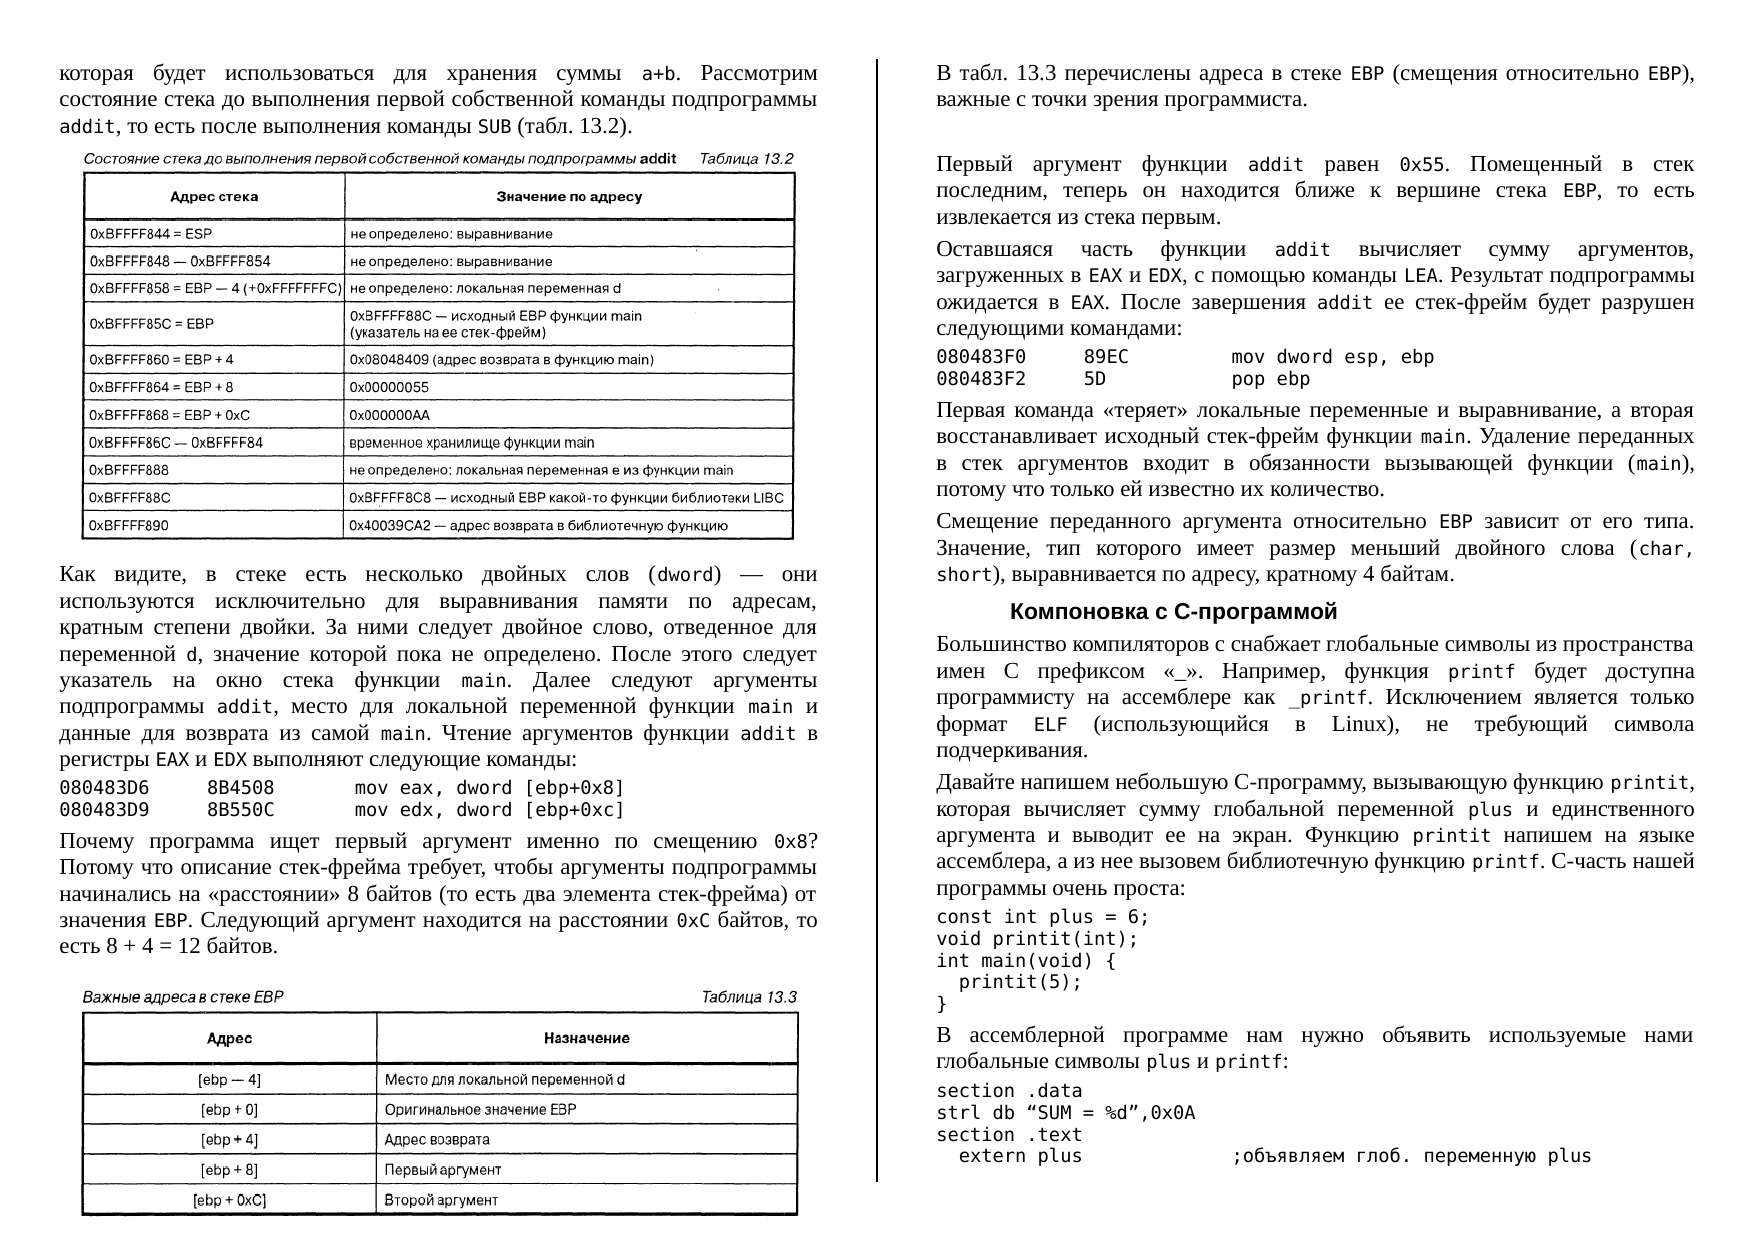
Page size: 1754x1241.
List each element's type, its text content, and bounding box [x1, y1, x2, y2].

text const int plus = 6; [936, 906, 1695, 928]
text 080483F2 5D pop ebp [936, 368, 1695, 390]
text strl db “SUM = %d”,0x0A [936, 1102, 1695, 1124]
text Почему программа ищет первый аргумент именно по смещению 0x8? Потому что описание стек-фрейма требует, чтобы аргументы подпрограммы начинались на «расстоянии» 8 байтов (то есть два элемента стек-фрейма) от значения ЕВР. Следующий аргумент находится на расстоянии 0хС байтов, то есть 8 + 4 = 12 байтов. [59, 827, 818, 959]
text section .data [936, 1080, 1695, 1102]
text } [936, 993, 1695, 1015]
text Компоновка с С-программой [936, 598, 1695, 624]
text Первый аргумент функции addit равен 0x55. Помещенный в стек последним, теперь он находится ближе к вершине стека ЕВР, то есть извлекается из стека первым. [936, 150, 1695, 229]
text которая будет использоваться для хранения суммы a+b. Рассмотрим состояние стека до выполнения первой собственной команды подпрограммы addit, то есть после выполнения команды SUB (табл. 13.2). [59, 59, 818, 138]
text section .text [936, 1124, 1695, 1146]
text 080483D9 8В550С mov edx, dword [ebp+0xc] [59, 799, 818, 821]
text Давайте напишем небольшую С-программу, вызывающую функцию printit, которая вычисляет сумму глобальной переменной plus и единственного аргумента и выводит ее на экран. Функцию printit напишем на языке ассемблера, а из нее вызовем библиотечную функцию printf. С-часть нашей программы очень проста: [936, 768, 1695, 900]
text Как видите, в стеке есть несколько двойных слов (dword) — они используются исключительно для выравнивания памяти по адресам, кратным степени двойки. За ними следует двойное слово, отведенное для переменной d, значение которой пока не определено. После этого следует указатель на окно стека функции main. Далее следуют аргументы подпрограммы addit, место для локальной переменной функции main и данные для возврата из самой main. Чтение аргументов функции addit в регистры ЕАХ и EDX выполняют следующие команды: [59, 144, 818, 771]
text Оставшаяся часть функции addit вычисляет сумму аргументов, загруженных в ЕАХ и EDX, с помощью команды LEA. Результат подпрограммы ожидается в ЕАХ. После завершения addit ее стек-фрейм будет разрушен следующими командами: [936, 235, 1695, 340]
text 080483F0 89ЕС mov dword esp, ebp [936, 346, 1695, 368]
text В ассемблерной программе нам нужно объявить используемые нами глобальные символы plus и printf: [936, 1021, 1695, 1074]
text extern plus ;объявляем глоб. переменную plus [936, 1146, 1695, 1167]
text 080483D6 8В4508 mov еах, dword [ebp+0x8] [59, 777, 818, 799]
text int main(void) { [936, 950, 1695, 972]
text void printit(int); [936, 928, 1695, 950]
text В табл. 13.3 перечислены адреса в стеке ЕВР (смещения относительно ЕВР), важные с точки зрения программиста. [936, 59, 1695, 112]
text Большинство компиляторов с снабжает глобальные символы из пространства имен С префиксом «_». Например, функция printf будет доступна программисту на ассемблере как _printf. Исключением является только формат ELF (использующийся в Linux), не требующий символа подчеркивания. [936, 631, 1695, 762]
text printit(5); [936, 972, 1695, 993]
text Первая команда «теряет» локальные переменные и выравнивание, а вторая восстанавливает исходный стек-фрейм функции main. Удаление переданных в стек аргументов входит в обязанности вызывающей функции (main), потому что только ей известно их количество. [936, 396, 1695, 501]
text Смещение переданного аргумента относительно ЕВР зависит от его типа. Значение, тип которого имеет размер меньший двойного слова (char, short), выравнивается по адресу, кратному 4 байтам. [936, 507, 1695, 586]
